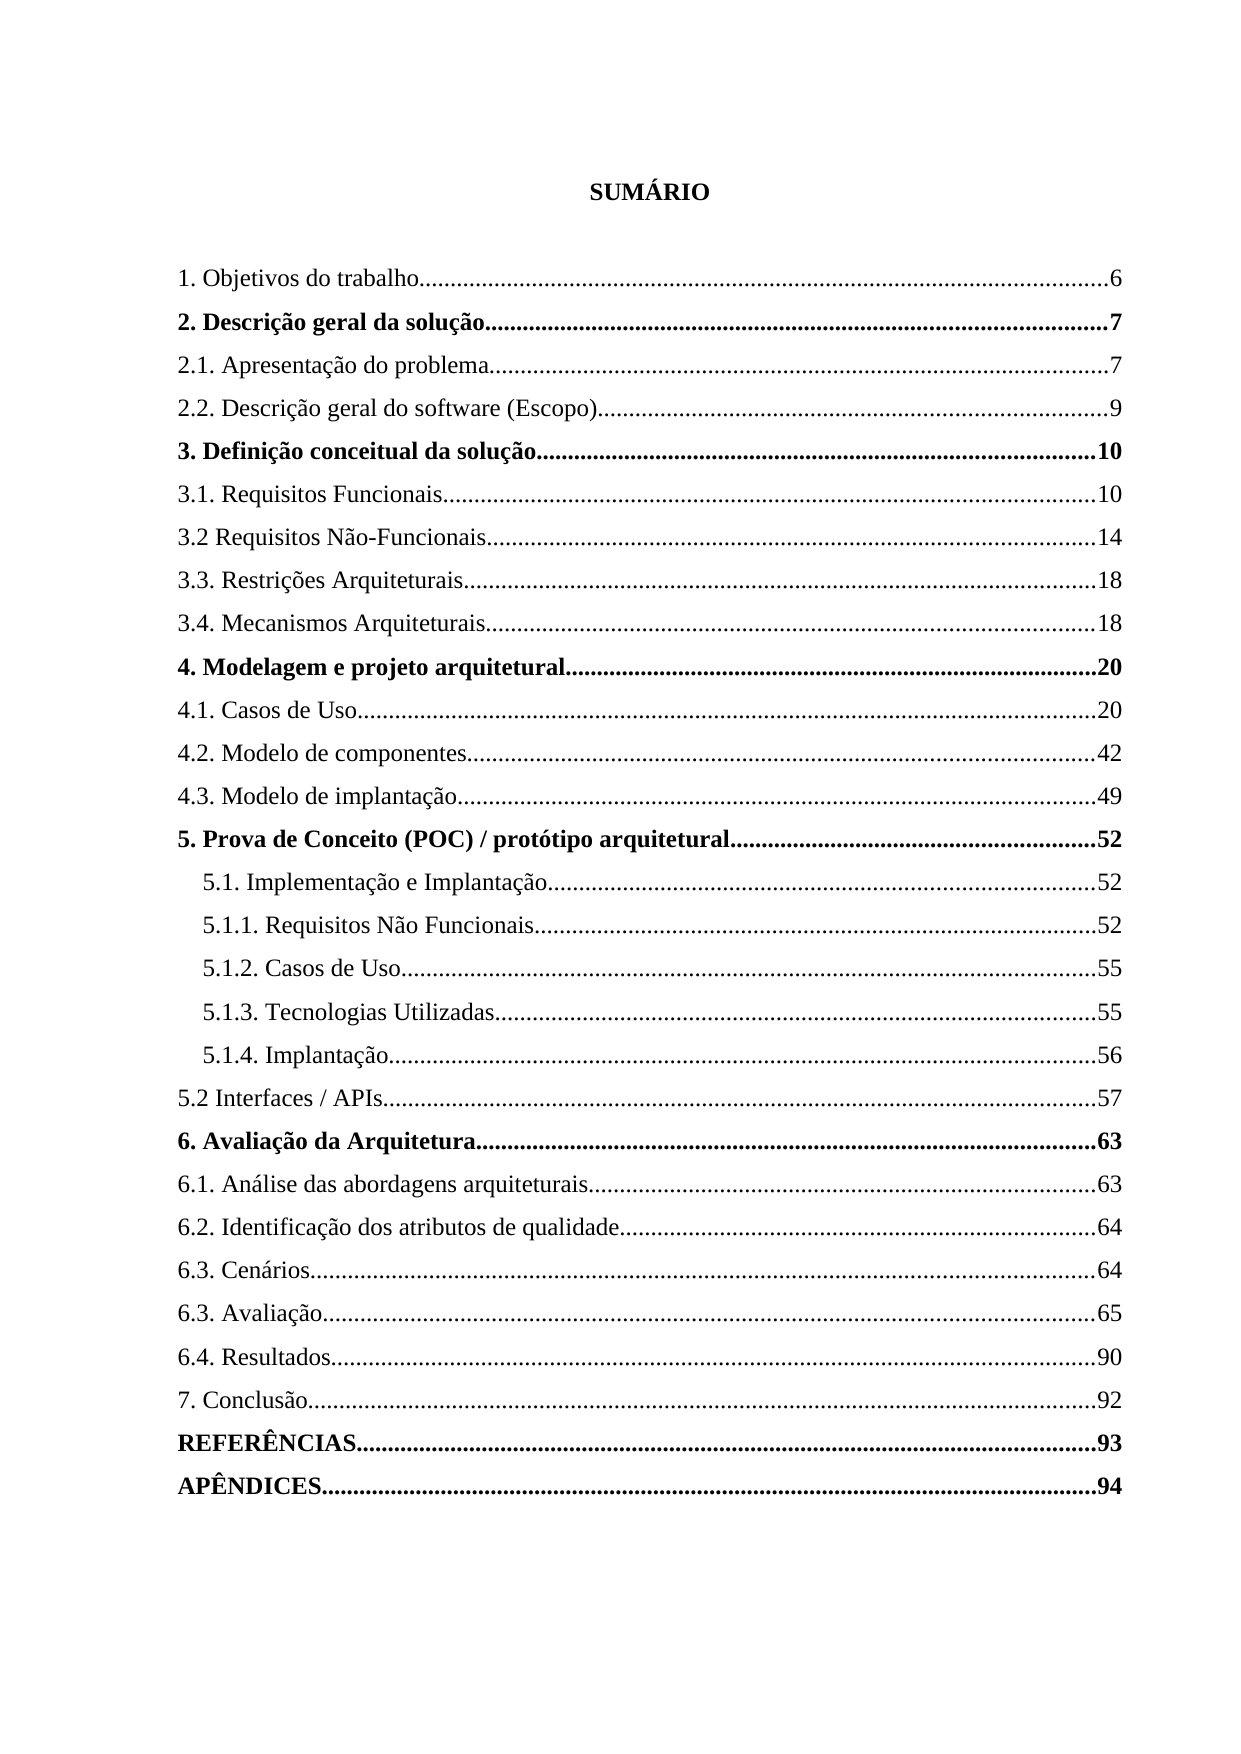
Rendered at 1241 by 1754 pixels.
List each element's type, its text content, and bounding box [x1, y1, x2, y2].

text 6.3. Cenários 64 [177, 1255, 1122, 1284]
text 3.3. Restrições Arquiteturais 18 [177, 565, 1122, 594]
text 3. Definição conceitual da solução 10 [177, 436, 1122, 465]
text 4.2. Modelo de componentes 42 [177, 738, 1122, 767]
text 5.2 Interfaces / APIs 57 [177, 1083, 1122, 1112]
text 2. Descrição geral da solução 7 [177, 307, 1122, 335]
text 6.3. Avaliação 65 [177, 1298, 1122, 1327]
text 3.1. Requisitos Funcionais 10 [177, 479, 1122, 508]
text 5.1.2. Casos de Uso 55 [177, 953, 1122, 982]
text 3.2 Requisitos Não-Funcionais 14 [177, 522, 1122, 551]
text 4. Modelagem e projeto arquitetural 20 [177, 652, 1122, 680]
text 5.1.1. Requisitos Não Funcionais 52 [177, 910, 1122, 939]
text 1. Objetivos do trabalho 6 [177, 263, 1122, 292]
text 7. Conclusão 92 [177, 1385, 1122, 1413]
text 5.1.3. Tecnologias Utilizadas 55 [177, 997, 1122, 1025]
text 6. Avaliação da Arquitetura 63 [177, 1126, 1122, 1155]
text SUMÁRIO [177, 177, 1122, 206]
text 4.3. Modelo de implantação 49 [177, 781, 1122, 810]
text 3.4. Mecanismos Arquiteturais 18 [177, 608, 1122, 637]
text 2.1. Apresentação do problema 7 [177, 350, 1122, 378]
text 6.1. Análise das abordagens arquiteturais 63 [177, 1169, 1122, 1198]
text 5.1.4. Implantação 56 [177, 1040, 1122, 1068]
text 6.4. Resultados 90 [177, 1342, 1122, 1370]
text 2.2. Descrição geral do software (Escopo) 9 [177, 393, 1122, 422]
text 5. Prova de Conceito (POC) / protótipo arquitetural 52 [177, 824, 1122, 853]
text APÊNDICES 94 [177, 1471, 1122, 1500]
text REFERÊNCIAS 93 [177, 1428, 1122, 1457]
text 6.2. Identificação dos atributos de qualidade 64 [177, 1212, 1122, 1241]
text 5.1. Implementação e Implantação 52 [177, 867, 1122, 896]
text 4.1. Casos de Uso 20 [177, 695, 1122, 723]
